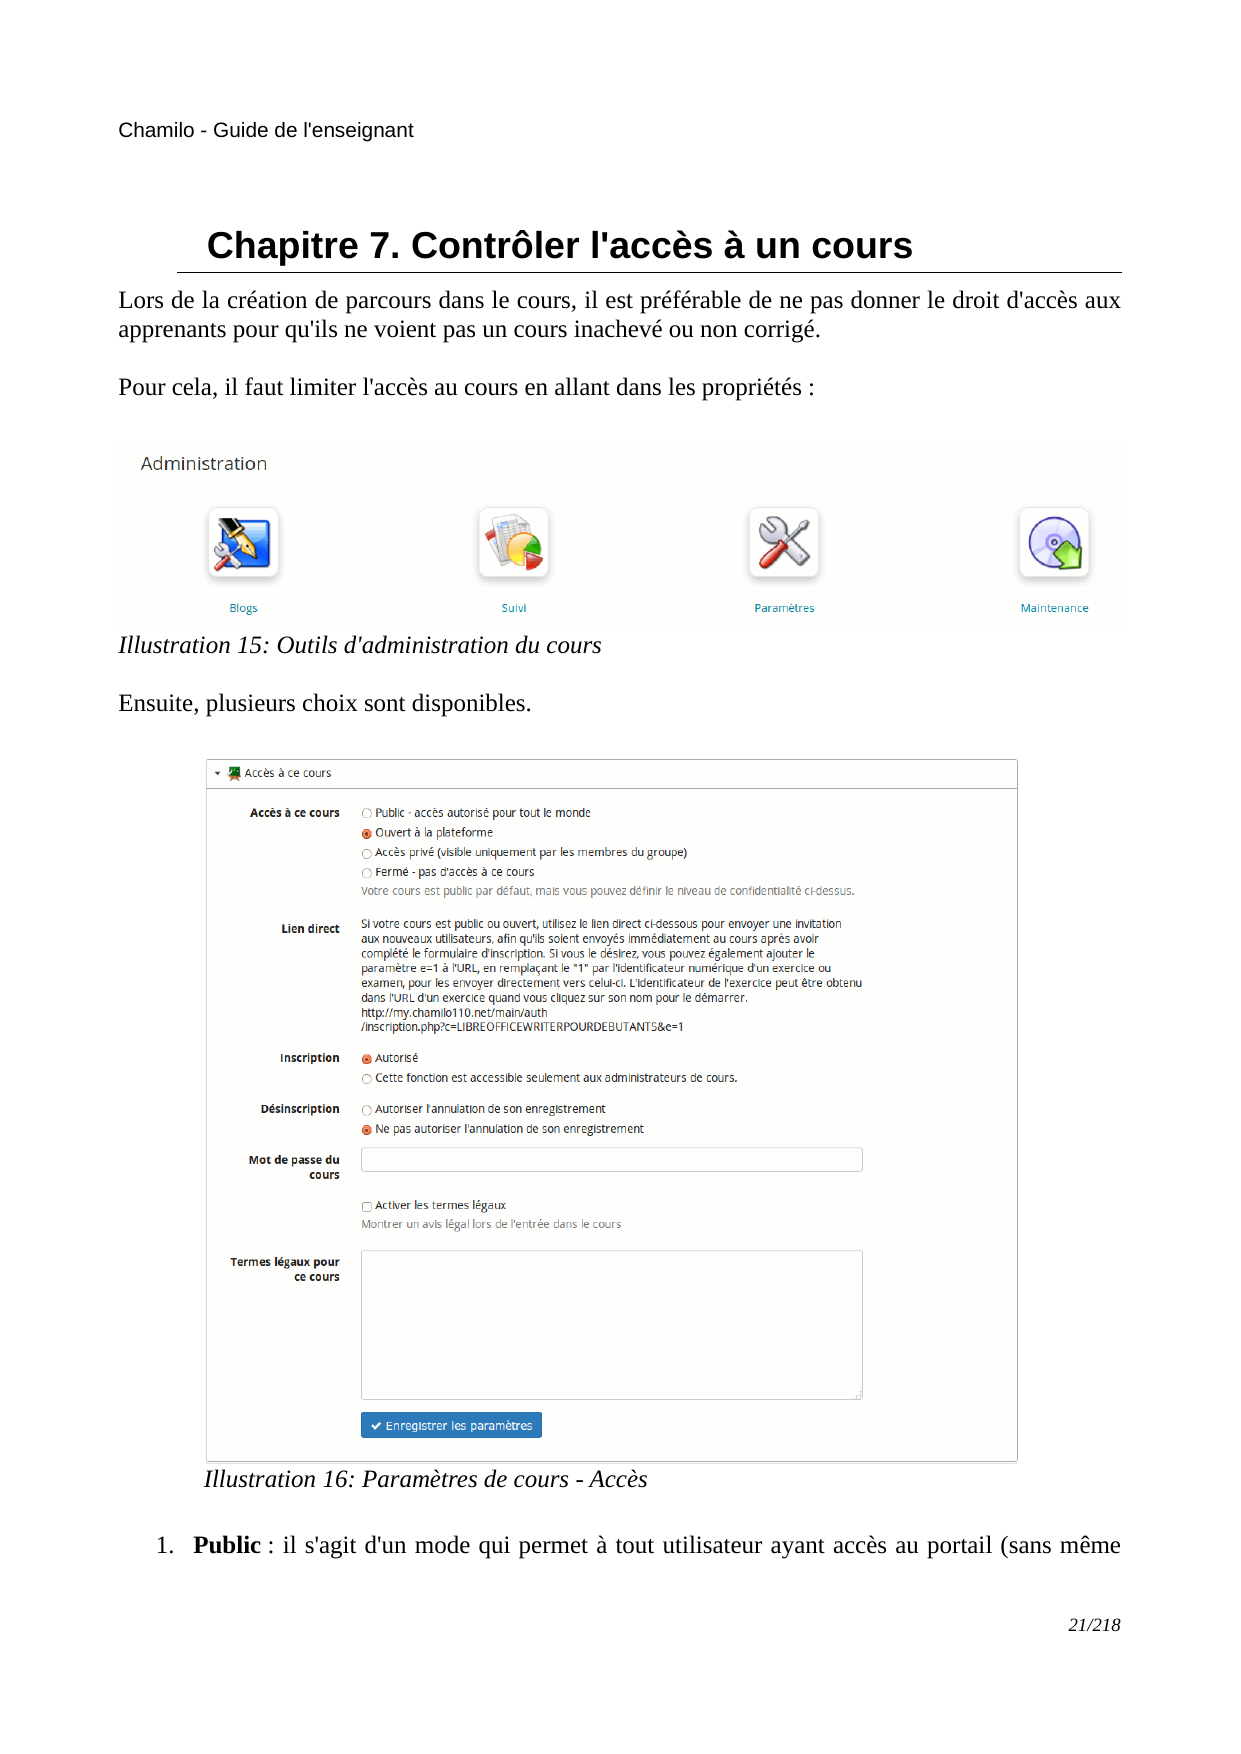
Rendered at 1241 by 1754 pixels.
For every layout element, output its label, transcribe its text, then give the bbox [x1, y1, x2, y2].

text Ensuite, plusieurs choix sont disponibles. [118, 688, 1122, 716]
text Illustration 15: Outils d'administration du cours [118, 631, 1122, 659]
text Lors de la création de parcours dans le cours, il est préférable de ne pas donner le droit d'accès aux apprenants pour qu'ils ne voient pas un cours inachevé ou non corrigé. [118, 285, 1122, 343]
picture [118, 441, 1122, 631]
text Pour cela, il faut limiter l'accès au cours en allant dans les propriétés : [118, 372, 1122, 400]
subtitle Contrôler l'accès à un cours [177, 190, 1122, 272]
text Illustration 16: Paramètres de cours - Accès [203, 758, 1036, 1493]
list Public : il s'agit d'un mode qui permet à tout utilisateur ayant accès au portail (sans même [156, 1530, 1122, 1559]
picture [203, 757, 1020, 1464]
